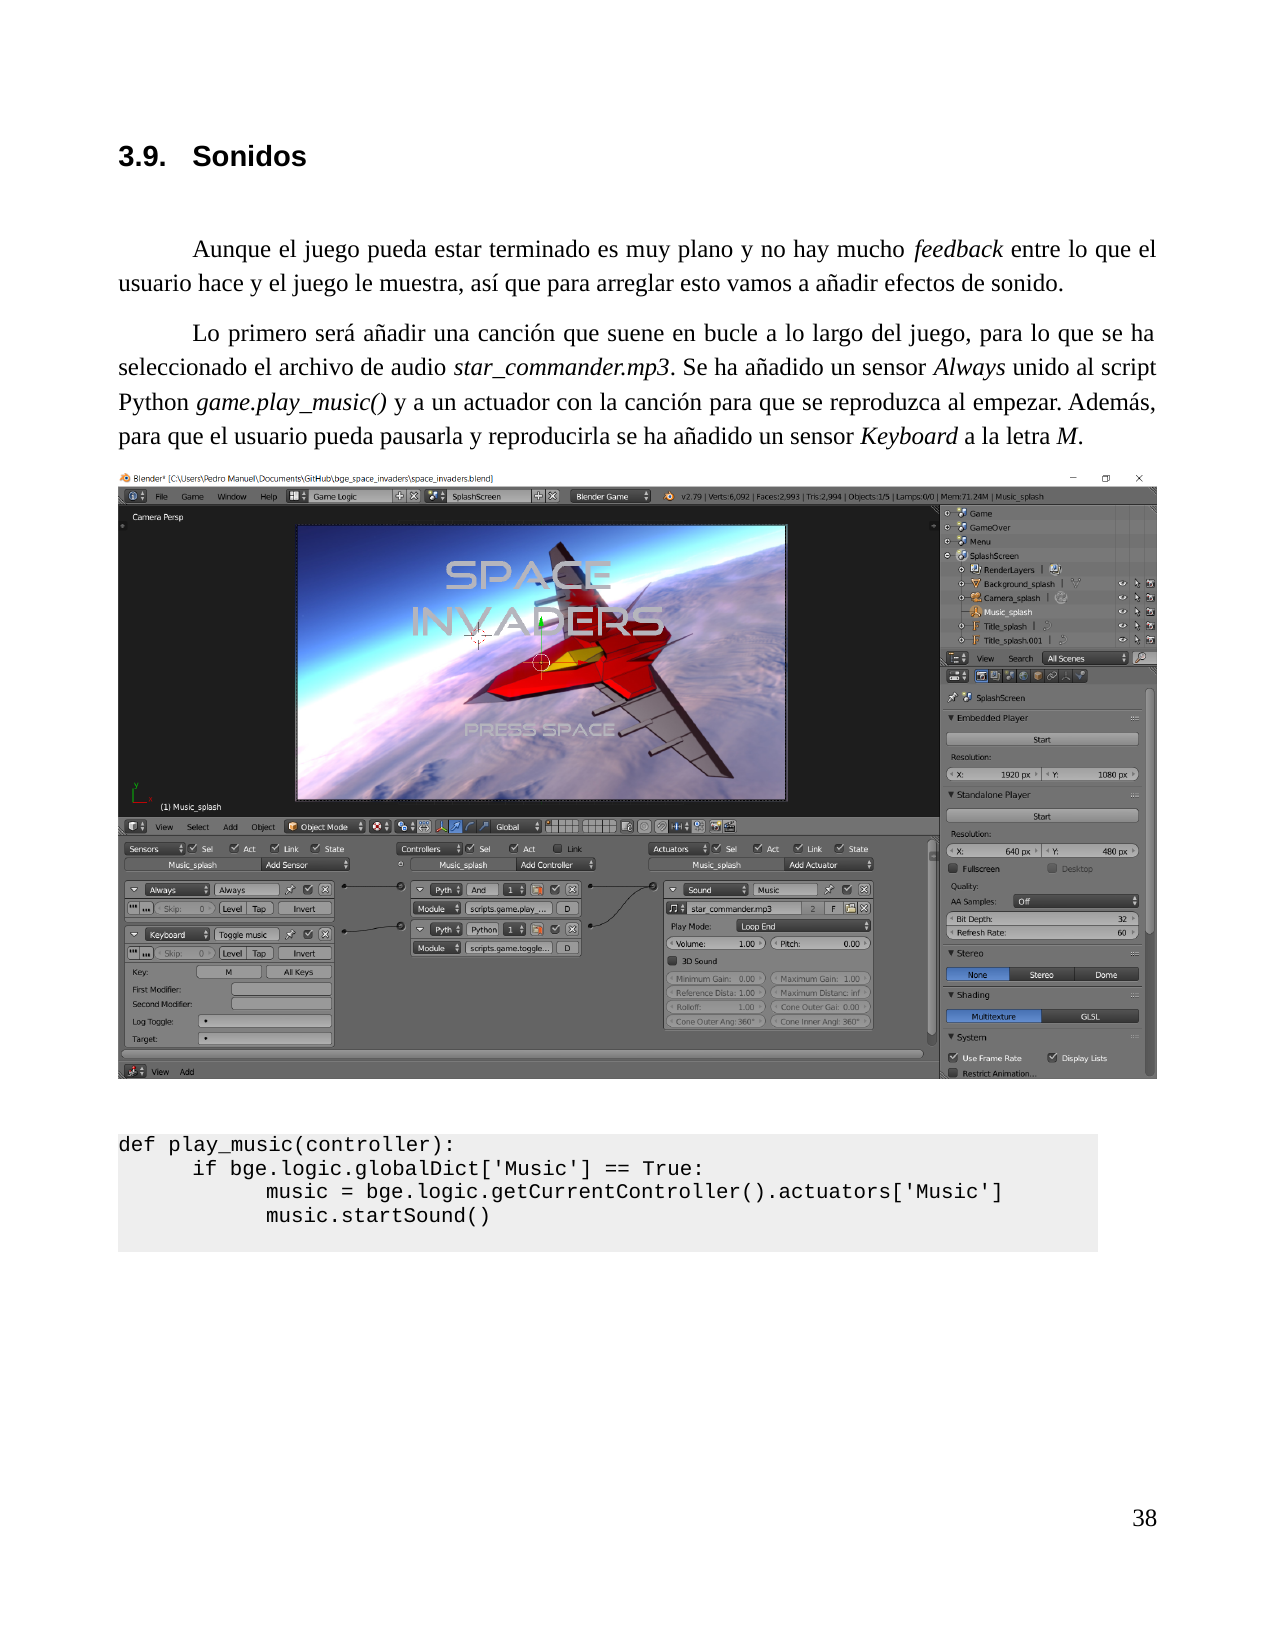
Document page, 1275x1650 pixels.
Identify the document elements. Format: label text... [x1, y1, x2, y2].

text Aunque el juego pueda estar terminado es muy plano y no hay mucho feedback entre lo que el usuario hace y el juego le muestra, así que para arreglar esto vamos a añadir efectos de sonido. [118, 234, 1157, 297]
text Lo primero será añadir una canción que suene en bucle a lo largo del juego, para lo que se ha seleccionado el archivo de audio star_commander.mp3. Se ha añadido un sensor Always unido al script Python game.play_music() y a un actuador con la canción para que se reproduzca al empezar. Además, para que el usuario pueda pausarla y reproducirla se ha añadido un sensor Keyboard a la letra M. [118, 318, 1157, 450]
picture [118, 470, 1157, 1079]
subtitle 3.9. Sonidos [118, 139, 1157, 172]
text music = bge.logic.getCurrentController().actuators['Music'] [118, 1181, 1098, 1205]
text if bge.logic.globalDict['Music'] == True: [118, 1157, 1098, 1181]
text def play_music(controller): [118, 1134, 1098, 1157]
text music.startSound() [118, 1205, 1098, 1228]
